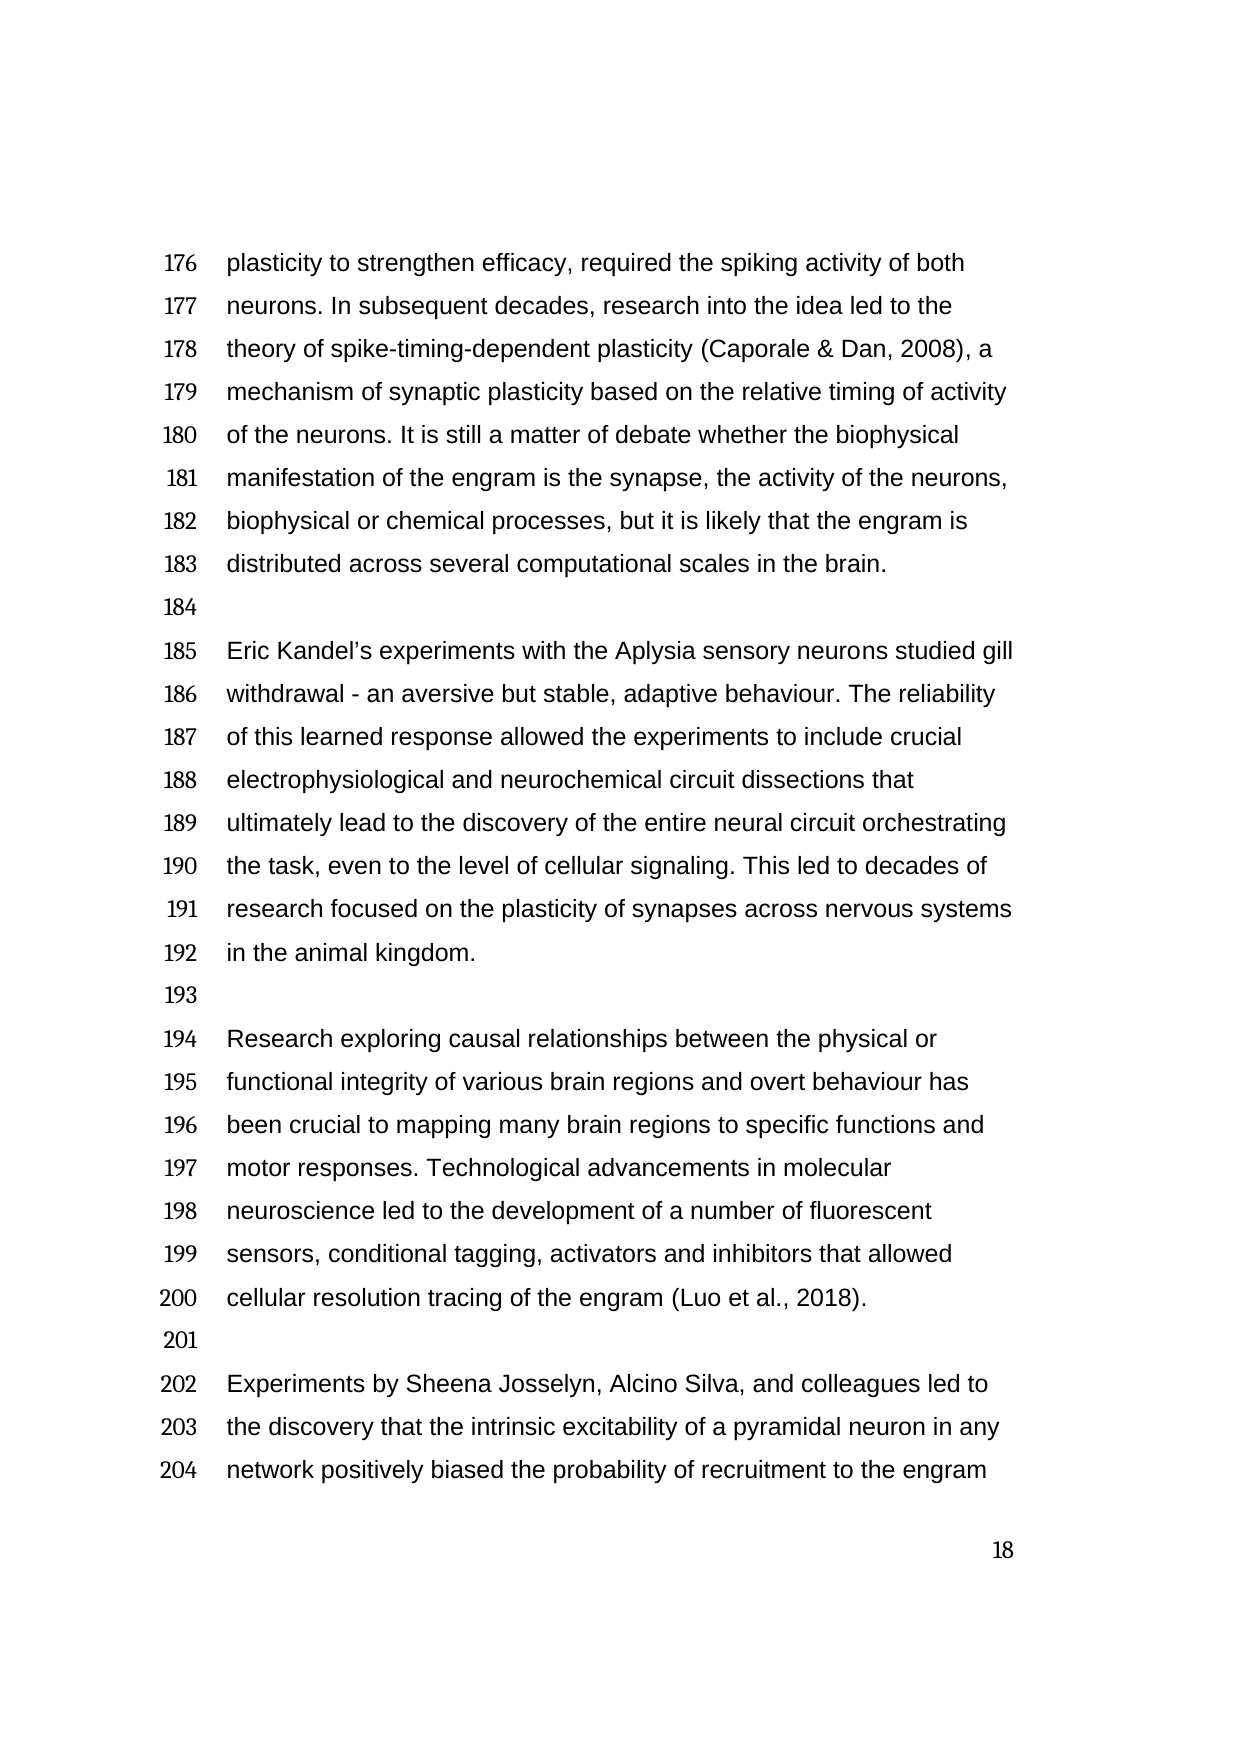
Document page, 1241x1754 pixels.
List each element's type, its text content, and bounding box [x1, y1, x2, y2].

text Research exploring causal relationships between the physical or functional integrity of various brain regions and overt behaviour has been crucial to mapping many brain regions to specific functions and motor responses. Technological advancements in molecular neuroscience led to the development of a number of fluorescent sensors, conditional tagging, activators and inhibitors that allowed cellular resolution tracing of the engram (Luo et al., 2018)⁠. [226, 1024, 1014, 1311]
text plasticity to strengthen efficacy, required the spiking activity of both neurons. In subsequent decades, research into the idea led to the theory of spike-timing-dependent plasticity (Caporale & Dan, 2008)⁠, a mechanism of synaptic plasticity based on the relative timing of activity of the neurons. It is still a matter of debate whether the biophysical manifestation of the engram is the synapse, the activity of the neurons, biophysical or chemical processes, but it is likely that the engram is distributed across several computational scales in the brain. [226, 248, 1014, 578]
text Eric Kandel’s experiments with the Aplysia sensory neurons studied gill withdrawal - an aversive but stable, adaptive behaviour. The reliability of this learned response allowed the experiments to include crucial electrophysiological and neurochemical circuit dissections that ultimately lead to the discovery of the entire neural circuit orchestrating the task, even to the level of cellular signaling. This led to decades of research focused on the plasticity of synapses across nervous systems in the animal kingdom. [226, 636, 1014, 966]
text Experiments by Sheena Josselyn, Alcino Silva, and colleagues led to the discovery that the intrinsic excitability of a pyramidal neuron in any network positively biased the probability of recruitment to the engram [226, 1369, 1014, 1484]
